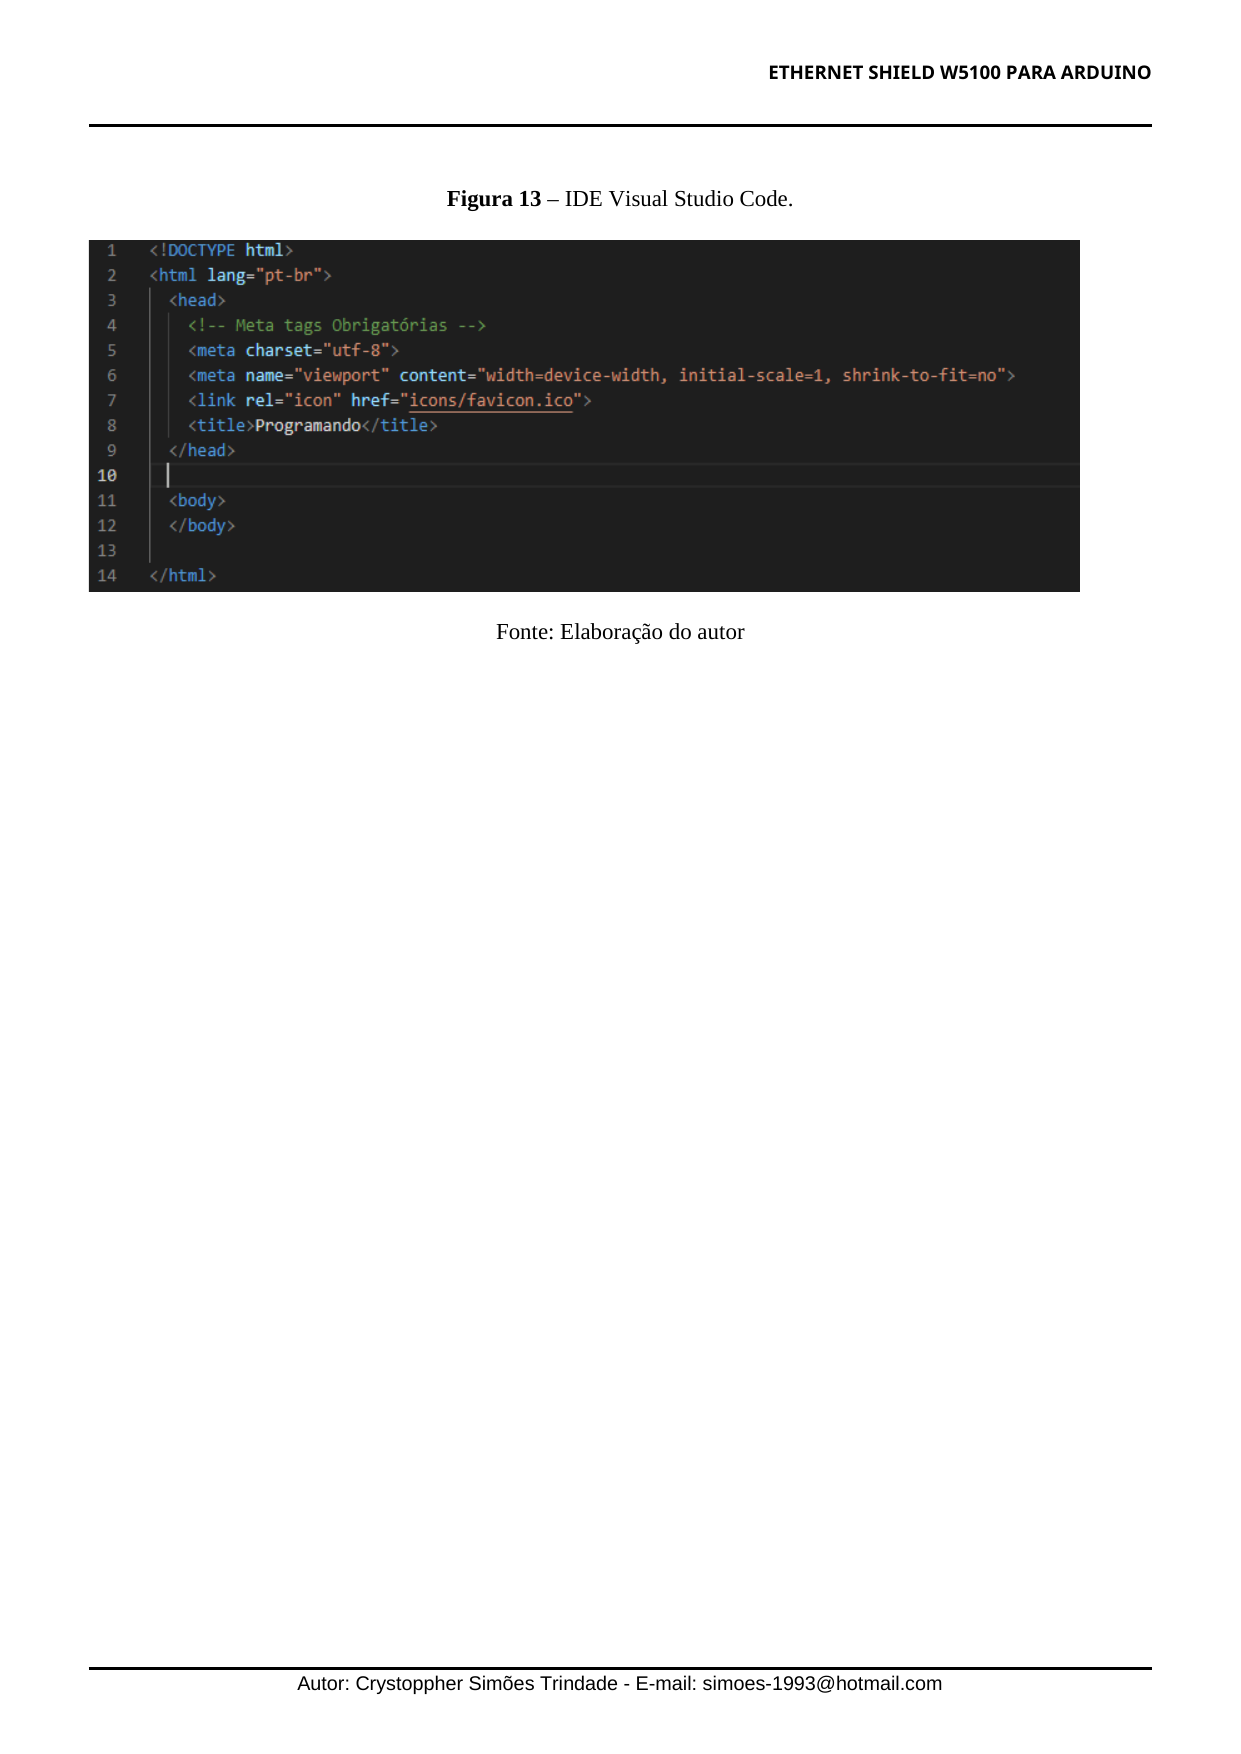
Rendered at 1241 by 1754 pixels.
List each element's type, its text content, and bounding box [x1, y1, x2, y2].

text Figura 13 – IDE Visual Studio Code. [89, 185, 1152, 211]
text Fonte: Elaboração do autor [89, 618, 1152, 645]
picture [88, 240, 1080, 592]
